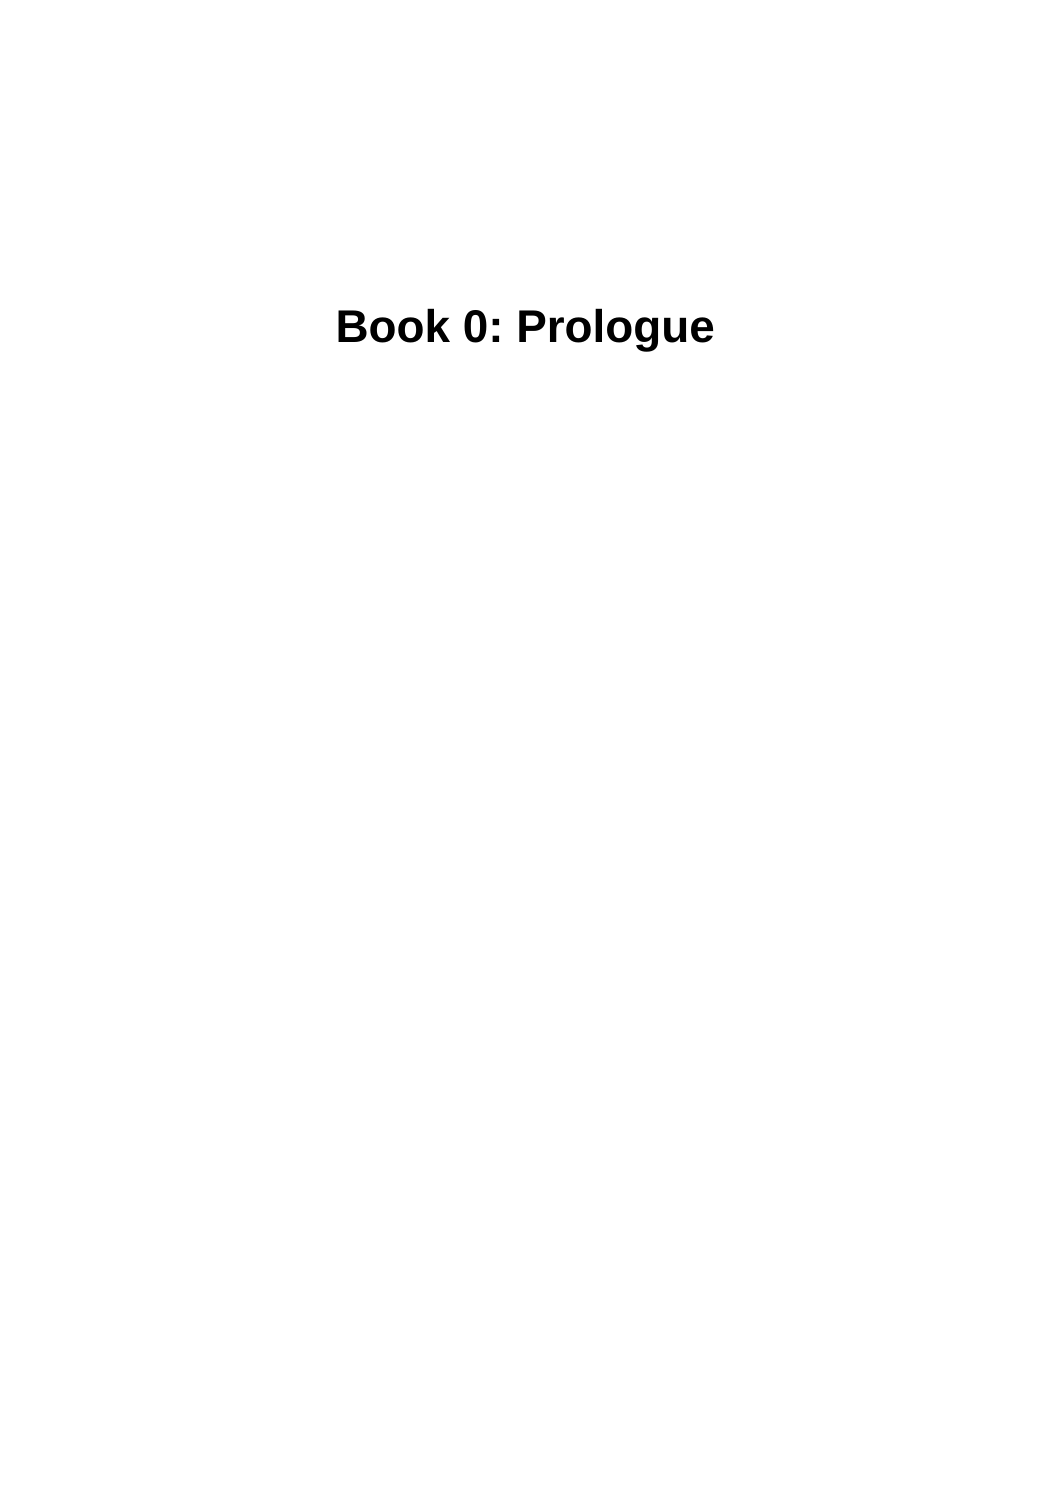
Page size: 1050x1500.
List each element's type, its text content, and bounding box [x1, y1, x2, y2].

subtitle Book 0: Prologue [75, 299, 975, 352]
